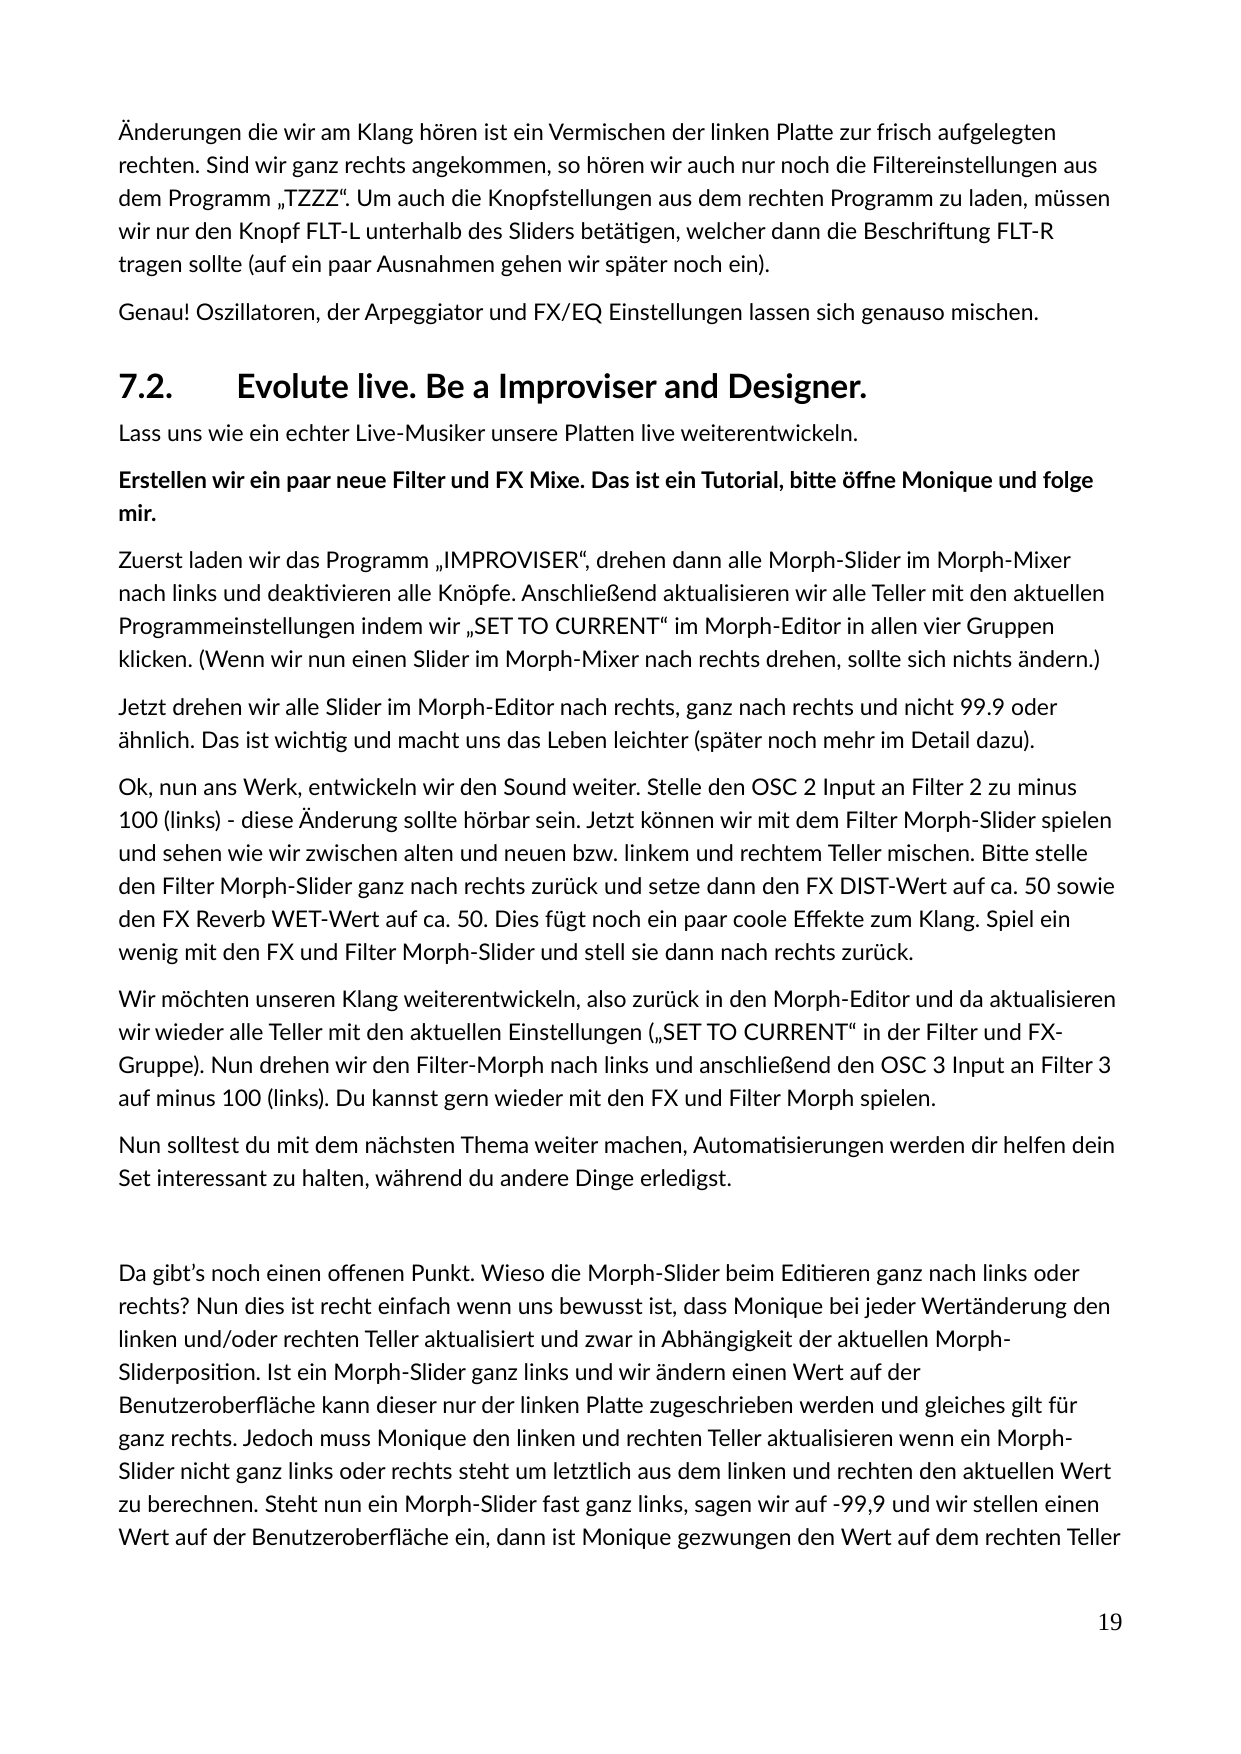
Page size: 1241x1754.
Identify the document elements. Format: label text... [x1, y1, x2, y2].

text Nun solltest du mit dem nächsten Thema weiter machen, Automatisierungen werden dir helfen dein Set interessant zu halten, während du andere Dinge erledigst. [118, 1131, 1122, 1192]
text Ok, nun ans Werk, entwickeln wir den Sound weiter. Stelle den OSC 2 Input an Filter 2 zu minus 100 (links) - diese Änderung sollte hörbar sein. Jetzt können wir mit dem Filter Morph-Slider spielen und sehen wie wir zwischen alten und neuen bzw. linkem und rechtem Teller mischen. Bitte stelle den Filter Morph-Slider ganz nach rechts zurück und setze dann den FX DIST-Wert auf ca. 50 sowie den FX Reverb WET-Wert auf ca. 50. Dies fügt noch ein paar coole Effekte zum Klang. Spiel ein wenig mit den FX und Filter Morph-Slider und stell sie dann nach rechts zurück. [118, 773, 1122, 965]
text Lass uns wie ein echter Live-Musiker unsere Platten live weiterentwickeln. [118, 418, 1122, 446]
text Da gibt’s noch einen offenen Punkt. Wieso die Morph-Slider beim Editieren ganz nach links oder rechts? Nun dies ist recht einfach wenn uns bewusst ist, dass Monique bei jeder Wertänderung den linken und/oder rechten Teller aktualisiert und zwar in Abhängigkeit der aktuellen Morph-Sliderposition. Ist ein Morph-Slider ganz links und wir ändern einen Wert auf der Benutzeroberfläche kann dieser nur der linken Platte zugeschrieben werden und gleiches gilt für ganz rechts. Jedoch muss Monique den linken und rechten Teller aktualisieren wenn ein Morph-Slider nicht ganz links oder rechts steht um letztlich aus dem linken und rechten den aktuellen Wert zu berechnen. Steht nun ein Morph-Slider fast ganz links, sagen wir auf -99,9 und wir stellen einen Wert auf der Benutzeroberfläche ein, dann ist Monique gezwungen den Wert auf dem rechten Teller [118, 1259, 1122, 1550]
text Jetzt drehen wir alle Slider im Morph-Editor nach rechts, ganz nach rechts und nicht 99.9 oder ähnlich. Das ist wichtig und macht uns das Leben leichter (später noch mehr im Detail dazu). [118, 693, 1122, 753]
text Änderungen die wir am Klang hören ist ein Vermischen der linken Platte zur frisch aufgelegten rechten. Sind wir ganz rechts angekommen, so hören wir auch nur noch die Filtereinstellungen aus dem Programm „TZZZ“. Um auch die Knopfstellungen aus dem rechten Programm zu laden, müssen wir nur den Knopf FLT-L unterhalb des Sliders betätigen, welcher dann die Beschriftung FLT-R tragen sollte (auf ein paar Ausnahmen gehen wir später noch ein). [118, 118, 1122, 277]
text Wir möchten unseren Klang weiterentwickeln, also zurück in den Morph-Editor und da aktualisieren wir wieder alle Teller mit den aktuellen Einstellungen („SET TO CURRENT“ in der Filter und FX-Gruppe). Nun drehen wir den Filter-Morph nach links und anschließend den OSC 3 Input an Filter 3 auf minus 100 (links). Du kannst gern wieder mit den FX und Filter Morph spielen. [118, 985, 1122, 1111]
text Zuerst laden wir das Programm „IMPROVISER“, drehen dann alle Morph-Slider im Morph-Mixer nach links und deaktivieren alle Knöpfe. Anschließend aktualisieren wir alle Teller mit den aktuellen Programmeinstellungen indem wir „SET TO CURRENT“ im Morph-Editor in allen vier Gruppen klicken. (Wenn wir nun einen Slider im Morph-Mixer nach rechts drehen, sollte sich nichts ändern.) [118, 546, 1122, 673]
subtitle Evolute live. Be a Improviser and Designer. [118, 366, 1122, 406]
text Genau! Oszillatoren, der Arpeggiator und FX/EQ Einstellungen lassen sich genauso mischen. [118, 297, 1122, 325]
text Erstellen wir ein paar neue Filter und FX Mixe. Das ist ein Tutorial, bitte öffne Monique und folge mir. [118, 466, 1122, 526]
